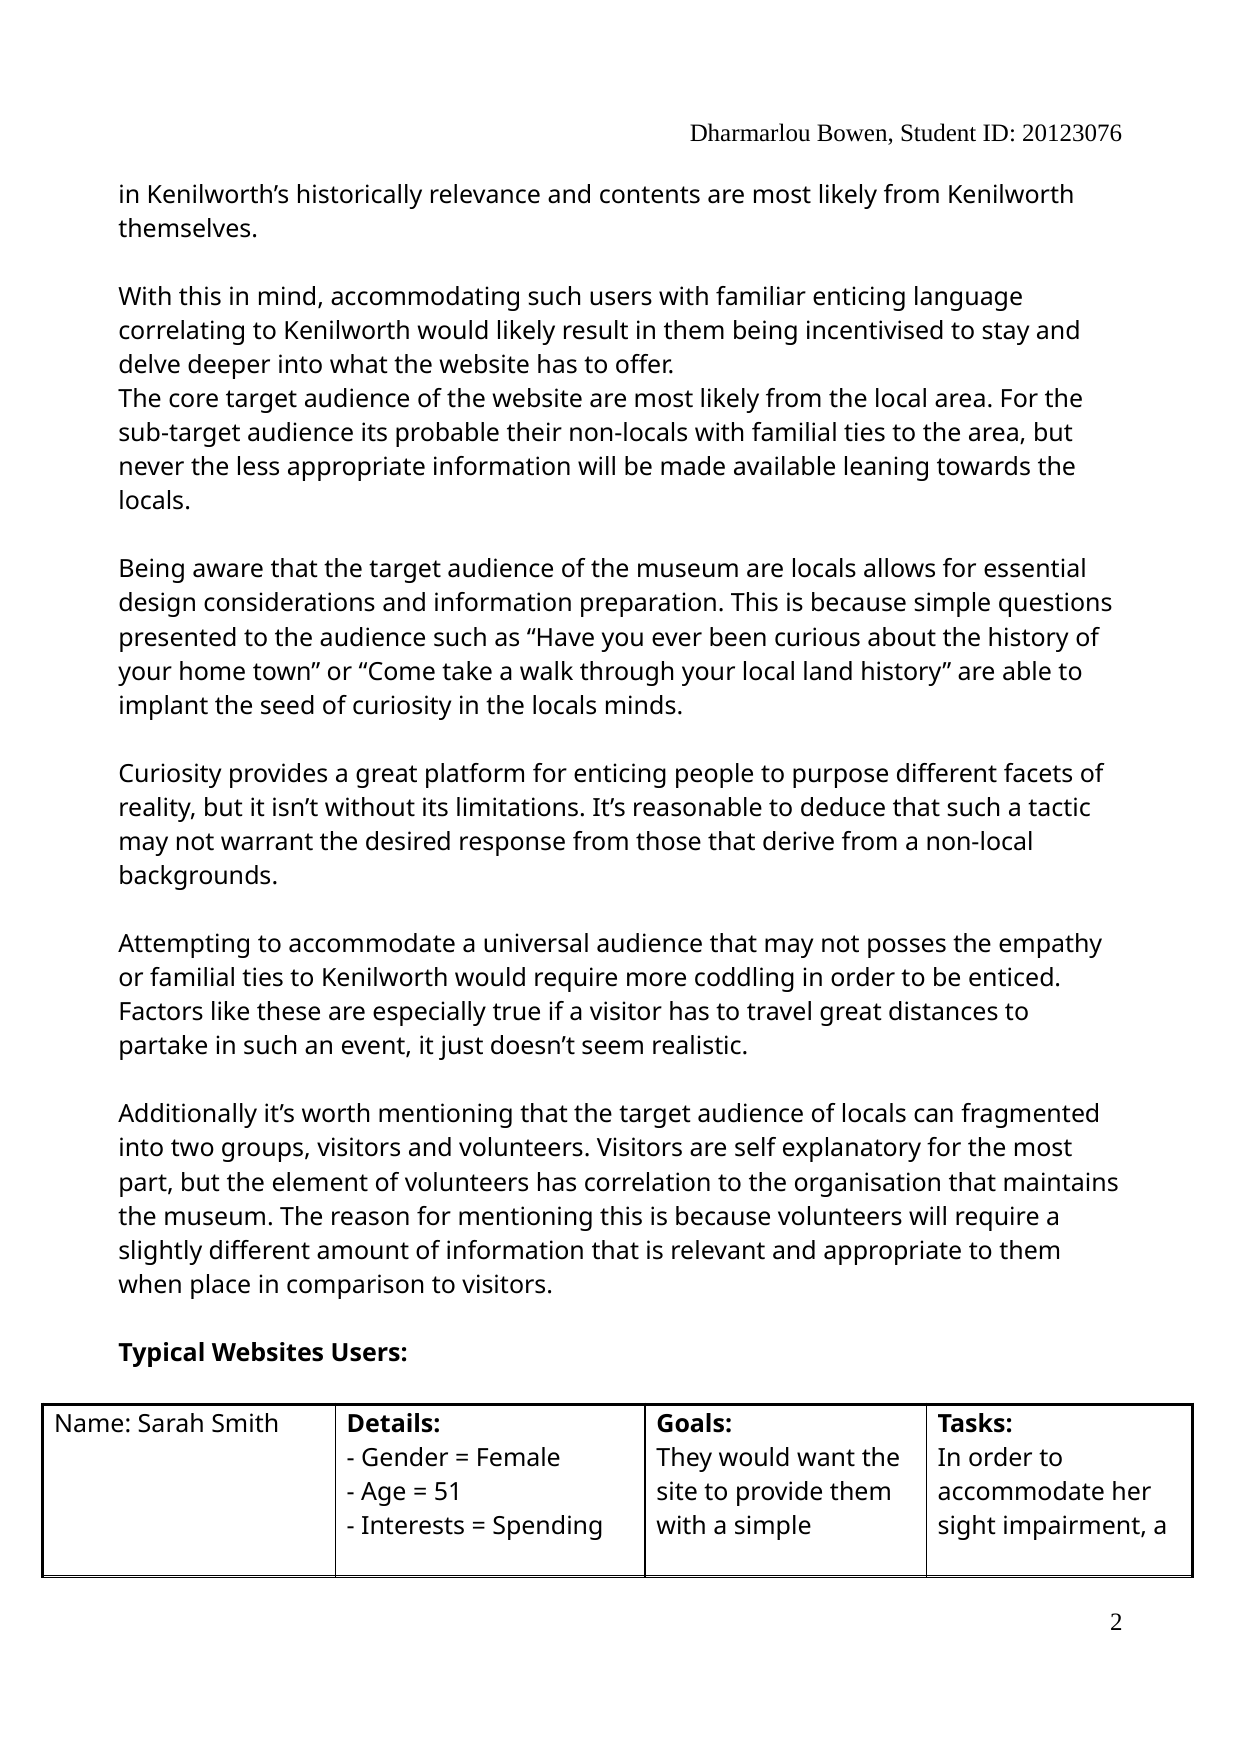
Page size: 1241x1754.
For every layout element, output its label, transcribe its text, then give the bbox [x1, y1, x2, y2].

text The core target audience of the website are most likely from the local area. For the sub-target audience its probable their non-locals with familial ties to the area, but never the less appropriate information will be made available leaning towards the locals. [118, 381, 1122, 517]
table_header Tasks: In order to accommodate her sight impairment, a [927, 1406, 1191, 1574]
text in Kenilworth’s historically relevance and contents are most likely from Kenilworth themselves. [118, 176, 1122, 244]
text With this in mind, accommodating such users with familiar enticing language correlating to Kenilworth would likely result in them being incentivised to stay and delve deeper into what the website has to offer. [118, 278, 1122, 381]
table_header Name: Sarah Smith [44, 1406, 335, 1574]
text Being aware that the target audience of the museum are locals allows for essential design considerations and information preparation. This is because simple questions presented to the audience such as “Have you ever been curious about the history of your home town” or “Come take a walk through your local land history” are able to implant the seed of curiosity in the locals minds. [118, 551, 1122, 721]
table_header Goals: They would want the site to provide them with a simple [646, 1406, 926, 1574]
text Curiosity provides a great platform for enticing people to purpose different facets of reality, but it isn’t without its limitations. It’s reasonable to deduce that such a tactic may not warrant the desired response from those that derive from a non-local backgrounds. [118, 755, 1122, 892]
table_header Details: - Gender = Female - Age = 51 - Interests = Spending [336, 1406, 644, 1574]
text Typical Websites Users: [118, 1334, 1122, 1368]
text Additionally it’s worth mentioning that the target audience of locals can fragmented into two groups, visitors and volunteers. Visitors are self explanatory for the most part, but the element of volunteers has correlation to the organisation that maintains the museum. The reason for mentioning this is because volunteers will require a slightly different amount of information that is relevant and appropriate to them when place in comparison to visitors. [118, 1096, 1122, 1300]
text Attempting to accommodate a universal audience that may not posses the empathy or familial ties to Kenilworth would require more coddling in order to be enticed. Factors like these are especially true if a visitor has to travel great distances to partake in such an event, it just doesn’t seem realistic. [118, 926, 1122, 1062]
